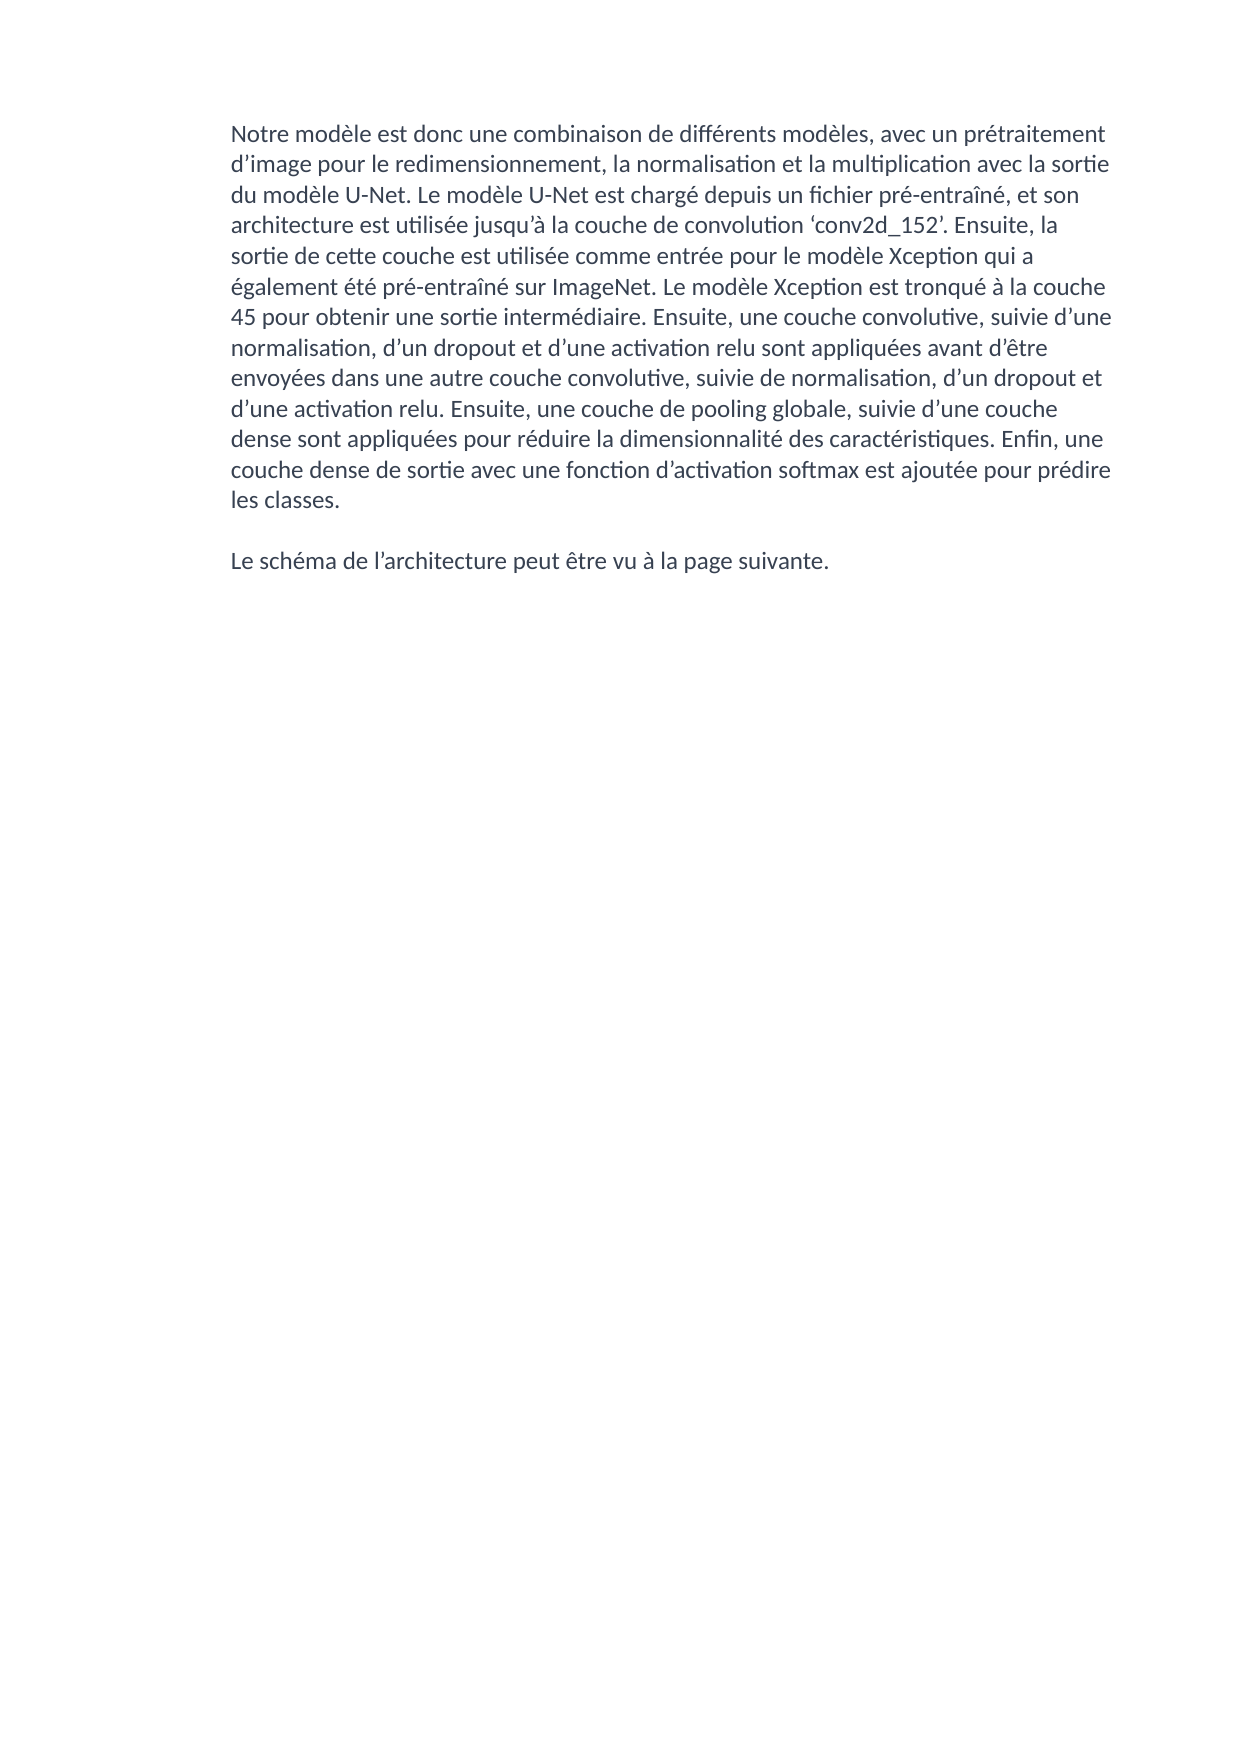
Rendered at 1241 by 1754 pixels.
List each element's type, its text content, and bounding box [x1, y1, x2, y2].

list Notre modèle est donc une combinaison de différents modèles, avec un prétraitement d’image pour le redimensionnement, la normalisation et la multiplication avec la sortie du modèle U-Net. Le modèle U-Net est chargé depuis un fichier pré-entraîné, et son architecture est utilisée jusqu’à la couche de convolution ‘conv2d_152’. Ensuite, la sortie de cette couche est utilisée comme entrée pour le modèle Xception qui a également été pré-entraîné sur ImageNet. Le modèle Xception est tronqué à la couche 45 pour obtenir une sortie intermédiaire. Ensuite, une couche convolutive, suivie d’une normalisation, d’un dropout et d’une activation relu sont appliquées avant d’être envoyées dans une autre couche convolutive, suivie de normalisation, d’un dropout et d’une activation relu. Ensuite, une couche de pooling globale, suivie d’une couche dense sont appliquées pour réduire la dimensionnalité des caractéristiques. Enfin, une couche dense de sortie avec une fonction d’activation softmax est ajoutée pour prédire les classes. Le schéma de l’architecture peut être vu à la page suivante. [193, 118, 1122, 576]
